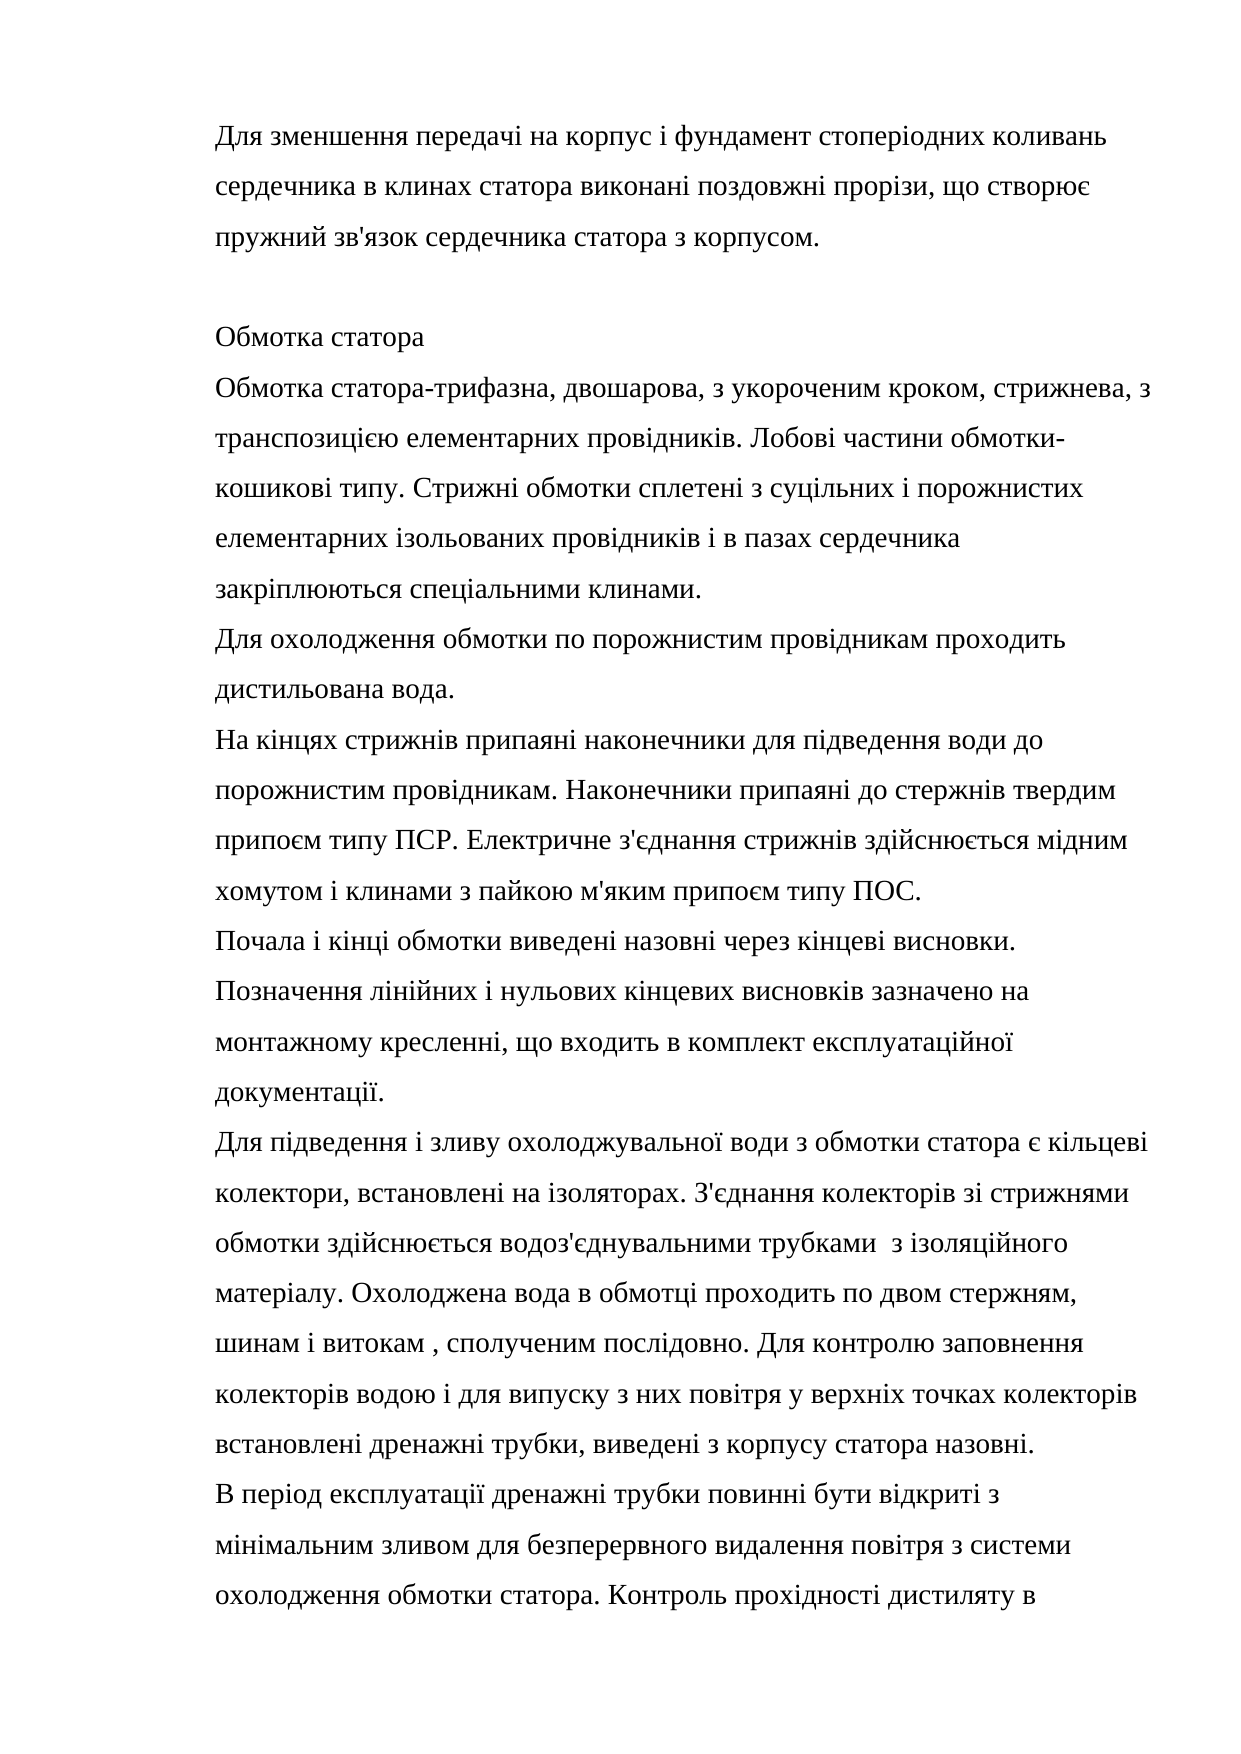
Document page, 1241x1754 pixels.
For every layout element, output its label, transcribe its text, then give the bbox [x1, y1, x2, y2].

text Обмотка статора-трифазна, двошарова, з укороченим кроком, стрижнева, з транспозицією елементарних провідників. Лобові частини обмотки-кошикові типу. Стрижні обмотки сплетені з суцільних і порожнистих елементарних ізольованих провідників і в пазах сердечника закріплюються спеціальними клинами. [215, 370, 1152, 604]
text Для підведення і зливу охолоджувальної води з обмотки статора є кільцеві колектори, встановлені на ізоляторах. З'єднання колекторів зі стрижнями обмотки здійснюється водоз'єднувальними трубками з ізоляційного матеріалу. Охолоджена вода в обмотці проходить по двом стержням, шинам і витокам , сполученим послідовно. Для контролю заповнення колекторів водою і для випуску з них повітря у верхніх точках колекторів встановлені дренажні трубки, виведені з корпусу статора назовні. [215, 1124, 1152, 1460]
text Обмотка статора [215, 319, 1152, 353]
text Для зменшення передачі на корпус і фундамент стоперіодних коливань сердечника в клинах статора виконані поздовжні прорізи, що створює пружний зв'язок сердечника статора з корпусом. [215, 118, 1152, 252]
text Для охолодження обмотки по порожнистим провідникам проходить дистильована вода. [215, 621, 1152, 705]
text Почала і кінці обмотки виведені назовні через кінцеві висновки. Позначення лінійних і нульових кінцевих висновків зазначено на монтажному кресленні, що входить в комплект експлуатаційної документації. [215, 923, 1152, 1108]
text В період експлуатації дренажні трубки повинні бути відкриті з мінімальним зливом для безперервного видалення повітря з системи охолодження обмотки статора. Контроль прохідності дистиляту в [215, 1477, 1152, 1611]
text На кінцях стрижнів припаяні наконечники для підведення води до порожнистим провідникам. Наконечники припаяні до стержнів твердим припоєм типу ПСР. Електричне з'єднання стрижнів здійснюється мідним хомутом і клинами з пайкою м'яким припоєм типу ПОС. [215, 722, 1152, 906]
